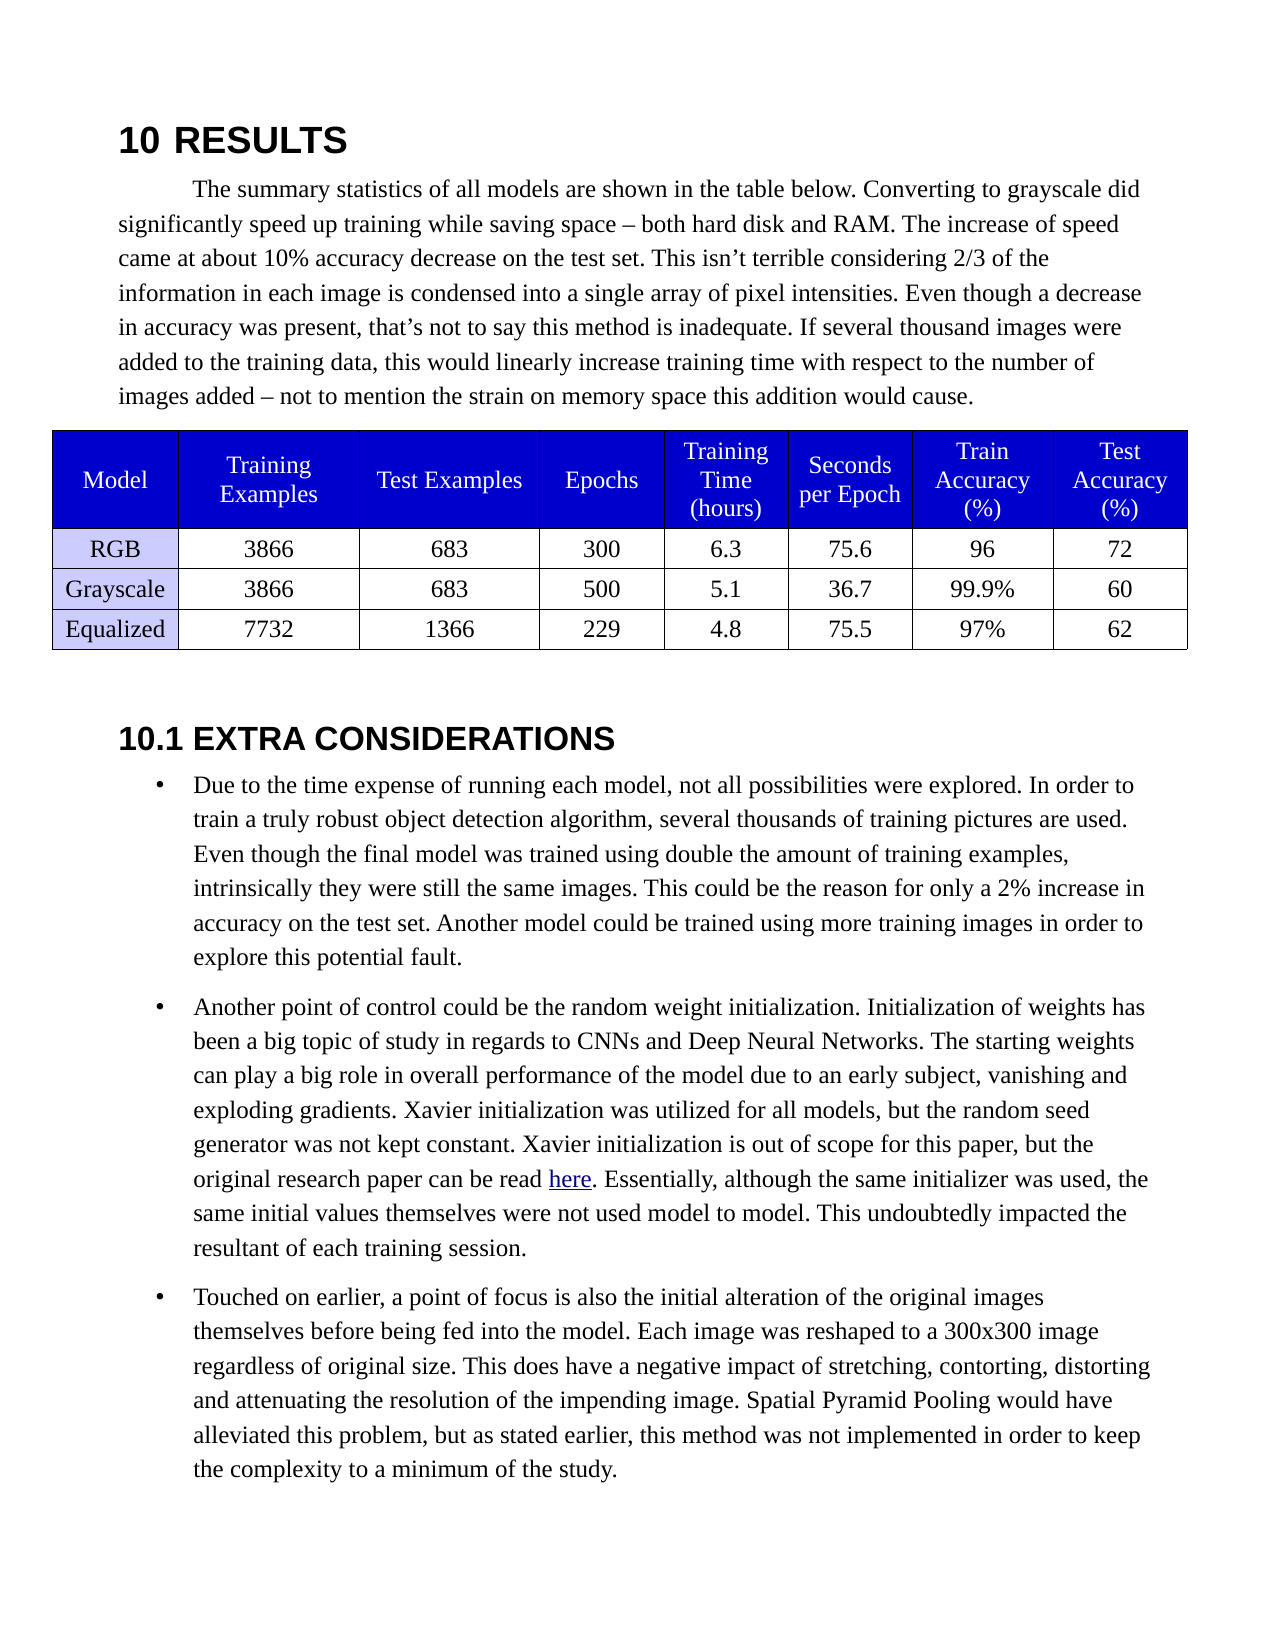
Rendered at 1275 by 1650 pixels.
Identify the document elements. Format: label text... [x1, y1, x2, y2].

table_cell 97% [913, 610, 1053, 649]
table_header Test Accuracy (%) [1054, 431, 1187, 528]
table_cell 3866 [179, 529, 359, 568]
table_cell Equalized [53, 610, 178, 649]
table_cell 300 [540, 529, 664, 568]
table_cell Grayscale [53, 569, 178, 609]
table_cell 7732 [179, 610, 359, 649]
table_cell 36.7 [789, 569, 912, 609]
list Another point of control could be the random weight initialization. Initialization of weights has been a big topic of study in regards to CNNs and Deep Neural Networks. The starting weights can play a big role in overall performance of the model due to an early subject, vanishing and exploding gradients. Xavier initialization was utilized for all models, but the random seed generator was not kept constant. Xavier initialization is out of scope for this paper, but the original research paper can be read here. Essentially, although the same initializer was used, the same initial values themselves were not used model to model. This undoubtedly impacted the resultant of each training session. [156, 992, 1157, 1262]
table_cell 683 [360, 569, 539, 609]
table_header Seconds per Epoch [789, 431, 912, 528]
list Touched on earlier, a point of focus is also the initial alteration of the original images themselves before being fed into the model. Each image was reshaped to a 300x300 image regardless of original size. This does have a negative impact of stretching, contorting, distorting and attenuating the resolution of the impending image. Spatial Pyramid Pooling would have alleviated this problem, but as stated earlier, this method was not implemented in order to keep the complexity to a minimum of the study. [156, 1282, 1157, 1483]
table_cell 6.3 [665, 529, 788, 568]
table_header Epochs [540, 431, 664, 528]
table_cell 683 [360, 529, 539, 568]
table_cell RGB [53, 529, 178, 568]
table_header Training Examples [179, 431, 359, 528]
subtitle RESULTS [118, 118, 1157, 162]
table_header Train Accuracy (%) [913, 431, 1053, 528]
table_cell 3866 [179, 569, 359, 609]
table_cell 62 [1054, 610, 1187, 649]
table_cell 99.9% [913, 569, 1053, 609]
table_header Test Examples [360, 431, 539, 528]
table_cell 75.5 [789, 610, 912, 649]
table_cell 500 [540, 569, 664, 609]
table_cell 1366 [360, 610, 539, 649]
table_cell 75.6 [789, 529, 912, 568]
table_cell 60 [1054, 569, 1187, 609]
list Due to the time expense of running each model, not all possibilities were explored. In order to train a truly robust object detection algorithm, several thousands of training pictures are used. Even though the final model was trained using double the amount of training examples, intrinsically they were still the same images. This could be the reason for only a 2% increase in accuracy on the test set. Another model could be trained using more training images in order to explore this potential fault. [156, 770, 1157, 971]
text The summary statistics of all models are shown in the table below. Converting to grayscale did significantly speed up training while saving space – both hard disk and RAM. The increase of speed came at about 10% accuracy decrease on the test set. This isn’t terrible considering 2/3 of the information in each image is condensed into a single array of pixel intensities. Even though a decrease in accuracy was present, that’s not to say this method is inadequate. If several thousand images were added to the training data, this would linearly increase training time with respect to the number of images added – not to mention the strain on memory space this addition would cause. [118, 174, 1157, 410]
subtitle 10.1 EXTRA CONSIDERATIONS [118, 719, 1157, 758]
table_cell 229 [540, 610, 664, 649]
table_header Training Time (hours) [665, 431, 788, 528]
table_cell 5.1 [665, 569, 788, 609]
table_cell 72 [1054, 529, 1187, 568]
table_cell 4.8 [665, 610, 788, 649]
table_header Model [53, 431, 178, 528]
table_cell 96 [913, 529, 1053, 568]
